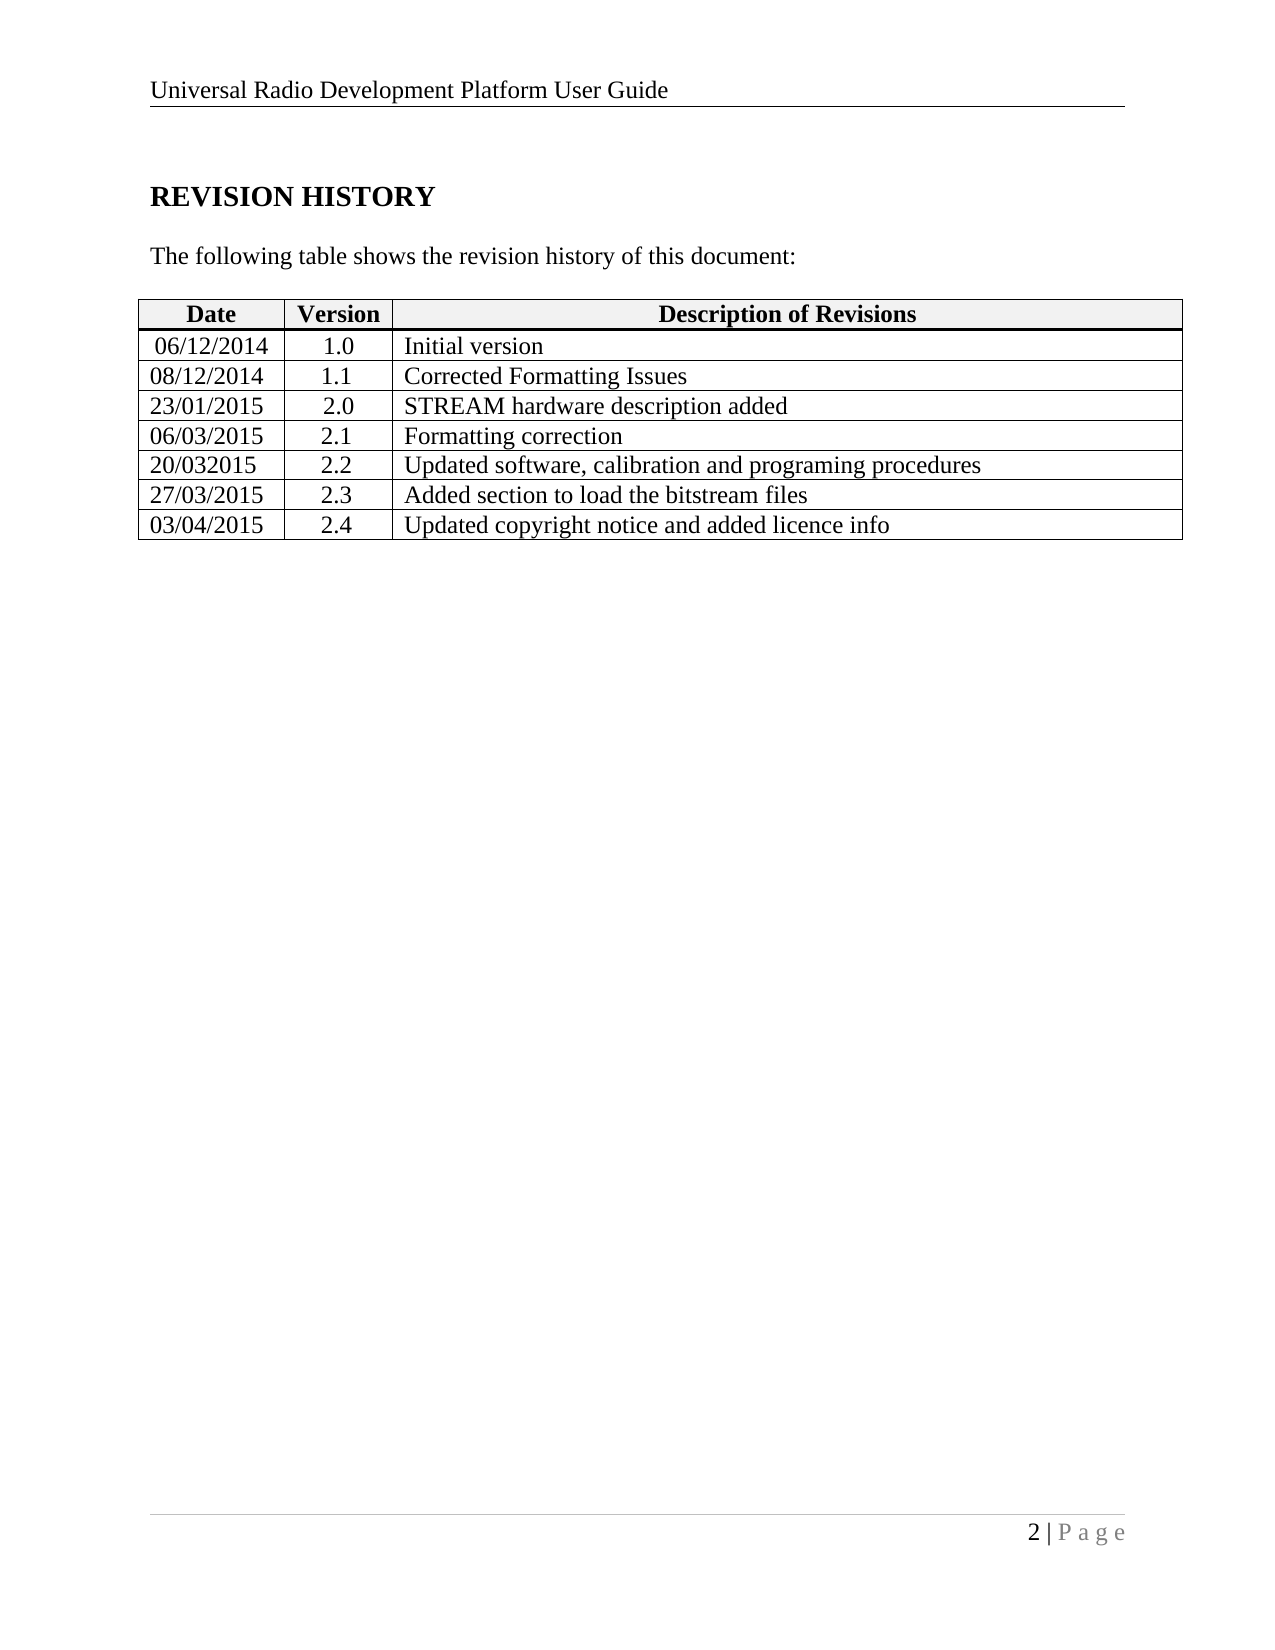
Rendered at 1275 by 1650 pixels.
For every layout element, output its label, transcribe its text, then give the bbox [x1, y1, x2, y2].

table_cell 1.0 [285, 331, 392, 360]
table_cell 03/04/2015 [139, 510, 284, 539]
table_cell 06/03/2015 [139, 421, 284, 449]
text The following table shows the revision history of this document: [150, 241, 1125, 270]
table_cell 2.1 [285, 421, 392, 449]
table_cell 2.4 [285, 510, 392, 539]
table_cell STREAM hardware description added [393, 391, 1182, 420]
table_cell 2.3 [285, 480, 392, 509]
table_header Description of Revisions [393, 300, 1182, 328]
table_cell 27/03/2015 [139, 480, 284, 509]
table_cell 06/12/2014 [139, 331, 284, 360]
table_cell 08/12/2014 [139, 361, 284, 390]
table_cell 23/01/2015 [139, 391, 284, 420]
table_cell 2.2 [285, 451, 392, 479]
table_cell 2.0 [285, 391, 392, 420]
table_header Version [285, 300, 392, 328]
table_header Date [139, 300, 284, 328]
table_cell Formatting correction [393, 421, 1182, 449]
table_cell Initial version [393, 331, 1182, 360]
table_cell Added section to load the bitstream files [393, 480, 1182, 509]
table_cell 1.1 [285, 361, 392, 390]
text REVISION HISTORY [150, 179, 1125, 212]
table_cell Updated copyright notice and added licence info [393, 510, 1182, 539]
table_cell Corrected Formatting Issues [393, 361, 1182, 390]
table_cell Updated software, calibration and programing procedures [393, 451, 1182, 479]
table_cell 20/032015 [139, 451, 284, 479]
